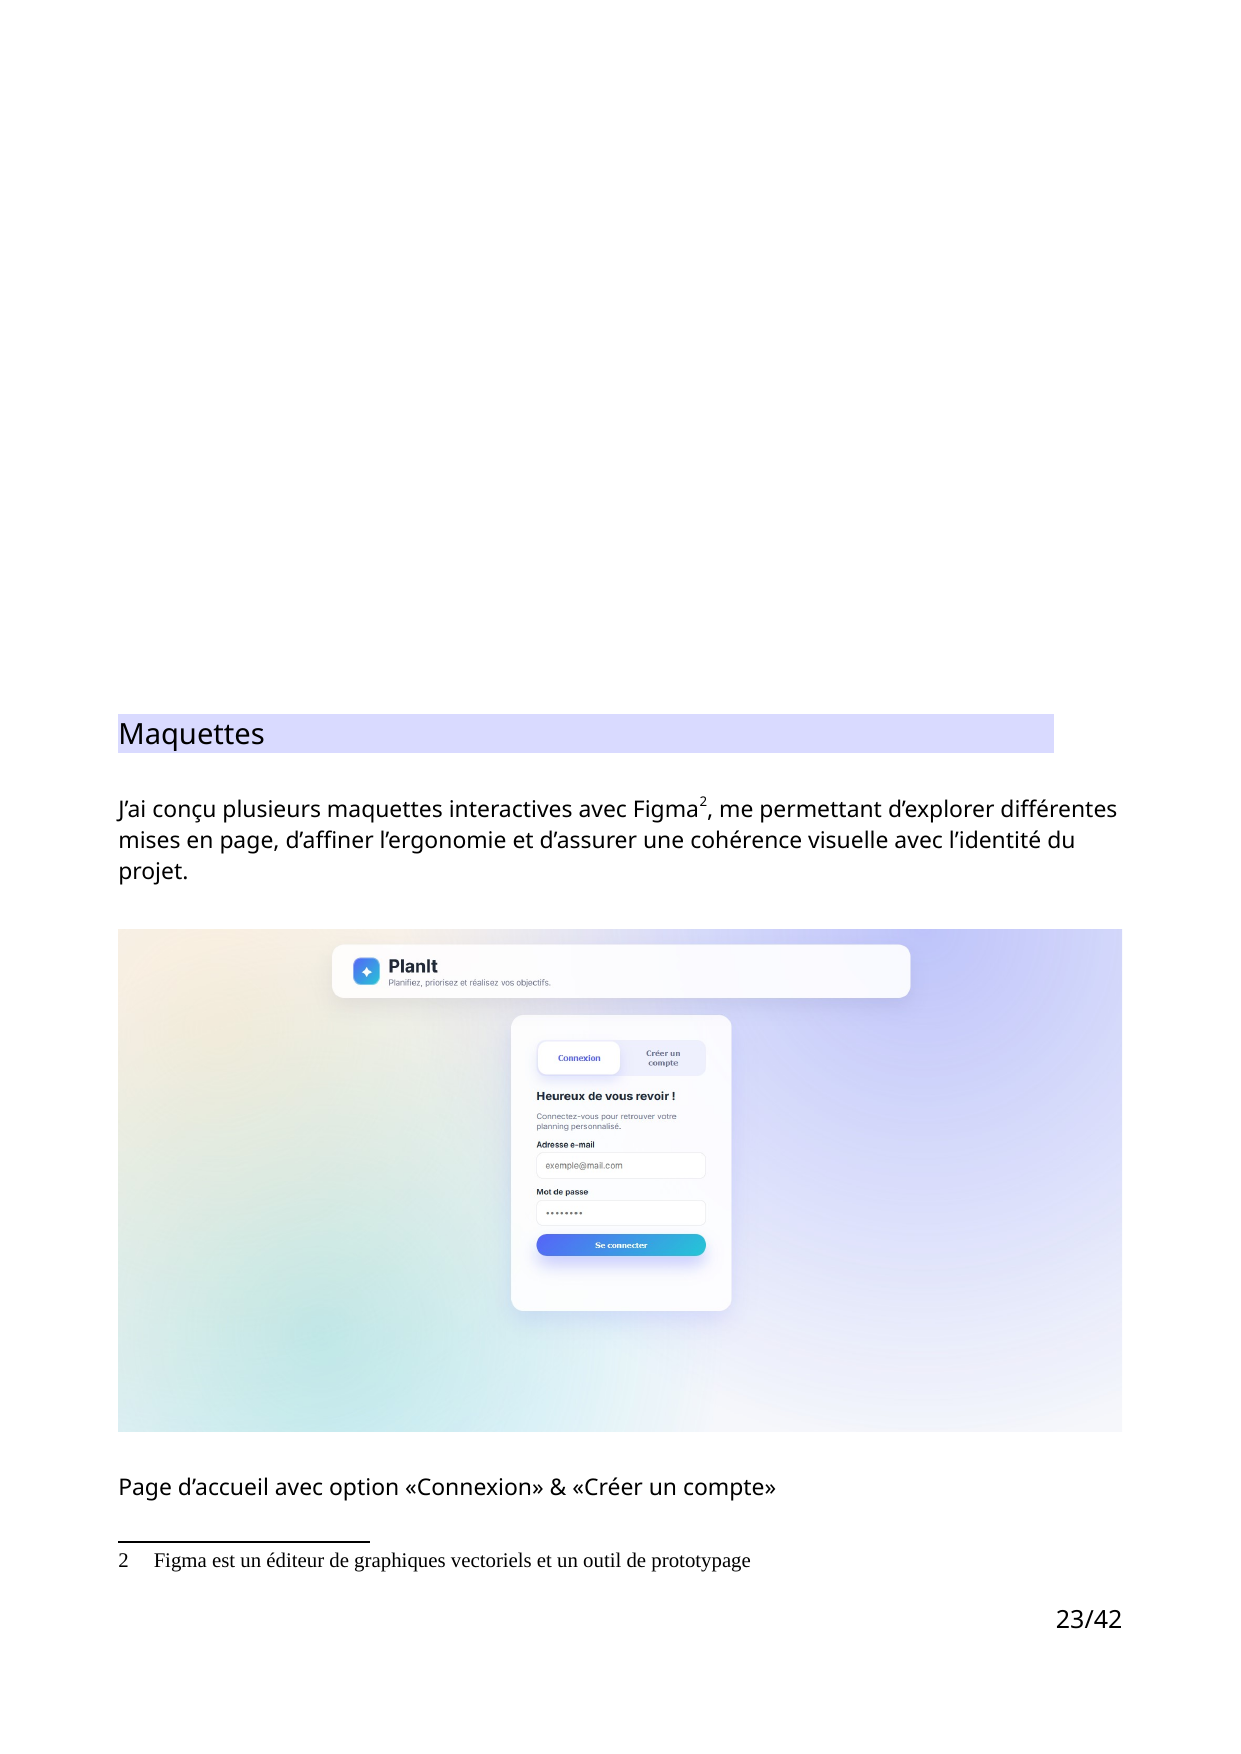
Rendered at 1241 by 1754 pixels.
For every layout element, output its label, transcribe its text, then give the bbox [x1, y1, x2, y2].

text Maquettes [118, 713, 1122, 753]
text Page d’accueil avec option «Connexion» & «Créer un compte» [118, 1471, 1122, 1502]
text Figma est un éditeur de graphiques vectoriels et un outil de prototypage [118, 1548, 1122, 1572]
picture [118, 929, 1123, 1432]
text J’ai conçu plusieurs maquettes interactives avec Figma, me permettant d’explorer différentes mises en page, d’affiner l’ergonomie et d’assurer une cohérence visuelle avec l’identité du projet. [118, 793, 1122, 887]
